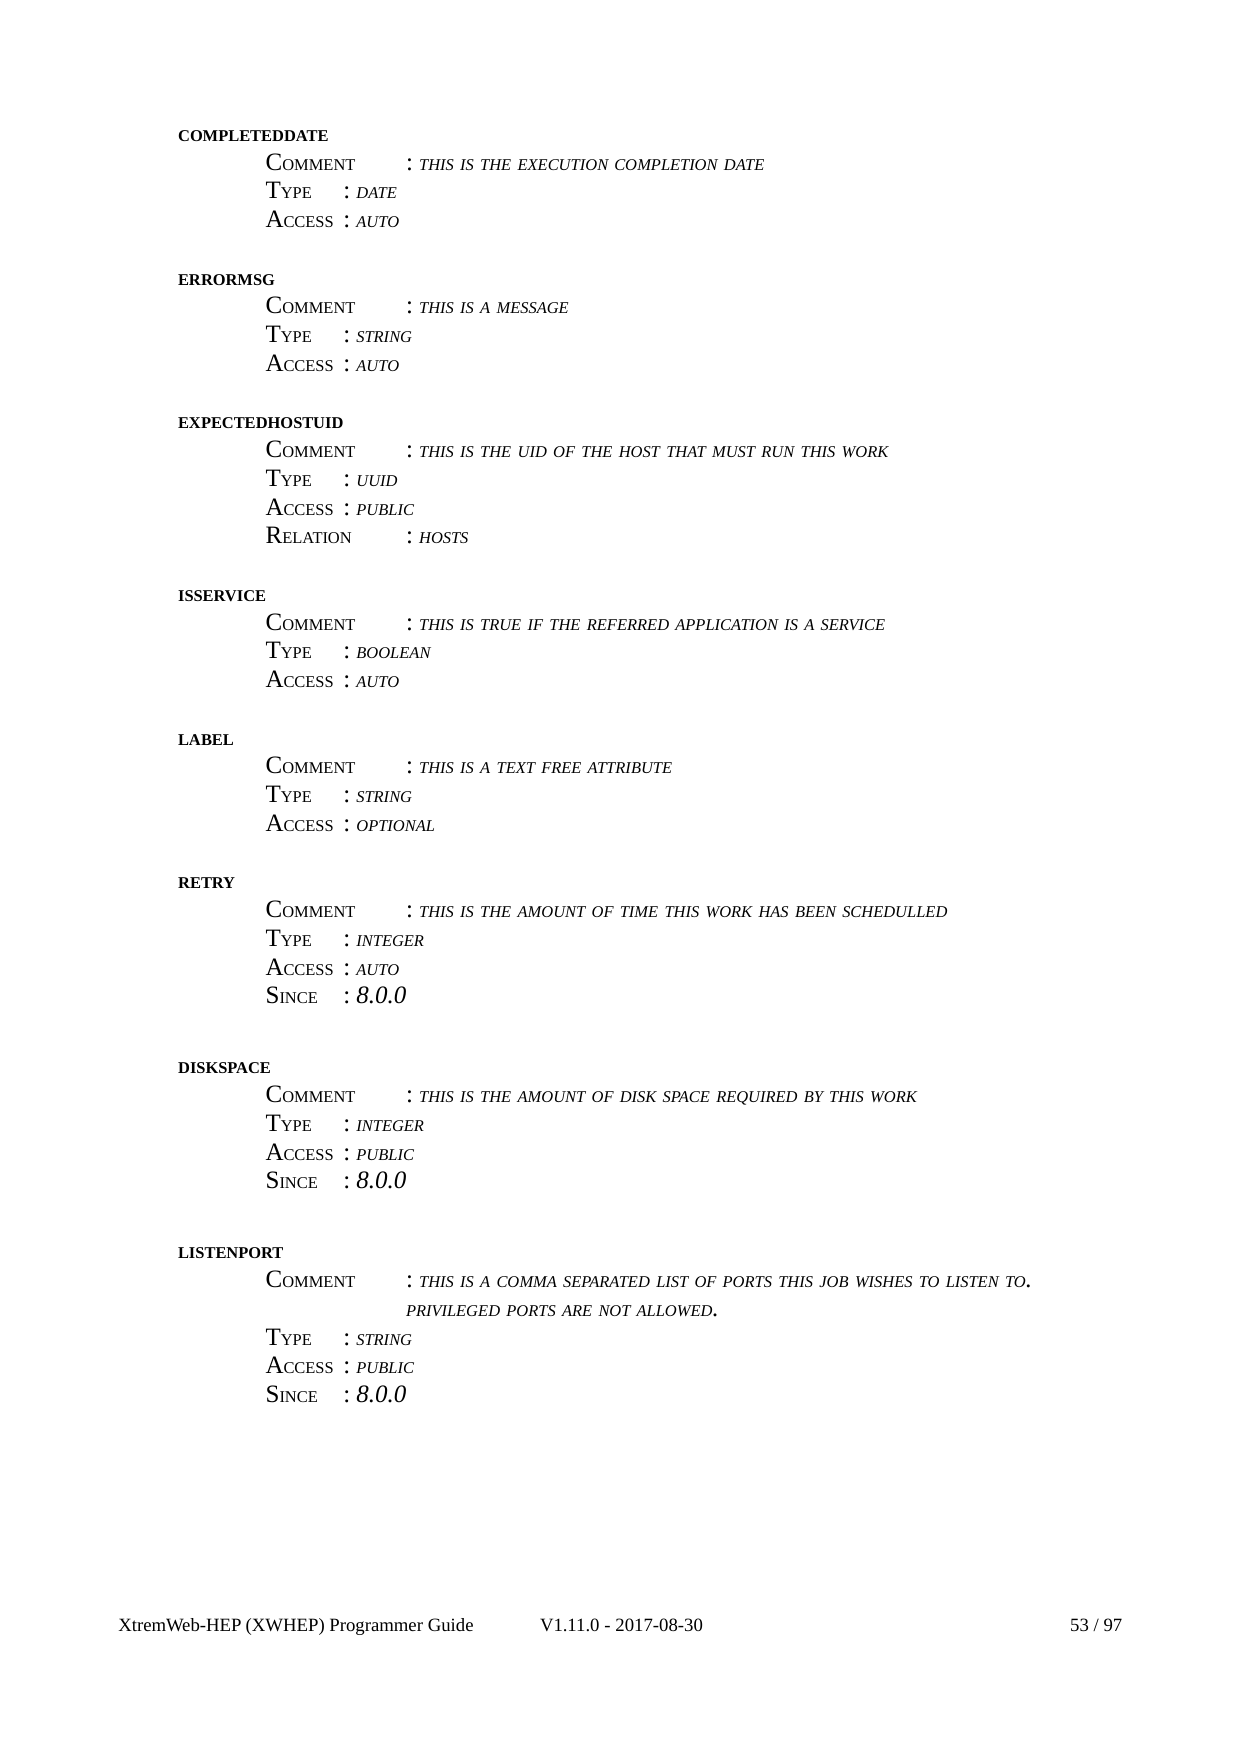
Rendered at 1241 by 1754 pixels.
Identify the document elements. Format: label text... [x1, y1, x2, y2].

text Access : public [265, 1351, 1122, 1379]
text Access : auto [265, 664, 1122, 693]
text Access : auto [265, 204, 1122, 233]
text listenport [178, 1236, 1122, 1264]
text Type : date [265, 176, 1122, 204]
text expectedhostuid [178, 406, 1122, 434]
text label [178, 722, 1122, 751]
text Comment : this is true if the referred application is a service [265, 607, 1122, 636]
text Since : 8.0.0 [265, 981, 1122, 1009]
text Type : boolean [265, 636, 1122, 664]
text Relation : hosts [265, 521, 1122, 549]
text Type : string [265, 1322, 1122, 1351]
text Since : 8.0.0 [265, 1379, 1122, 1408]
text errormsg [178, 262, 1122, 291]
text Comment : this is a comma separated list of ports this job wishes to listen to. privileged ports are not allowed. [265, 1264, 1122, 1322]
text Type : uuid [265, 463, 1122, 492]
text Comment : this is the amount of time this work has been schedulled [265, 894, 1122, 923]
text Access : auto [265, 952, 1122, 981]
text diskspace [178, 1051, 1122, 1079]
text retry [178, 866, 1122, 894]
text Access : public [265, 492, 1122, 521]
text Type : integer [265, 923, 1122, 952]
text completeddate [178, 118, 1122, 147]
text Access : public [265, 1137, 1122, 1166]
text Comment : this is the execution completion date [265, 147, 1122, 176]
text Since : 8.0.0 [265, 1166, 1122, 1194]
text Type : integer [265, 1108, 1122, 1137]
text Access : auto [265, 348, 1122, 377]
text Comment : this is a text free attribute [265, 751, 1122, 779]
text Access : optional [265, 808, 1122, 837]
text isservice [178, 578, 1122, 607]
text Type : string [265, 779, 1122, 808]
text Comment : this is the uid of the host that must run this work [265, 434, 1122, 463]
text Type : string [265, 319, 1122, 348]
text Comment : this is a message [265, 291, 1122, 319]
text Comment : this is the amount of disk space required by this work [265, 1079, 1122, 1108]
